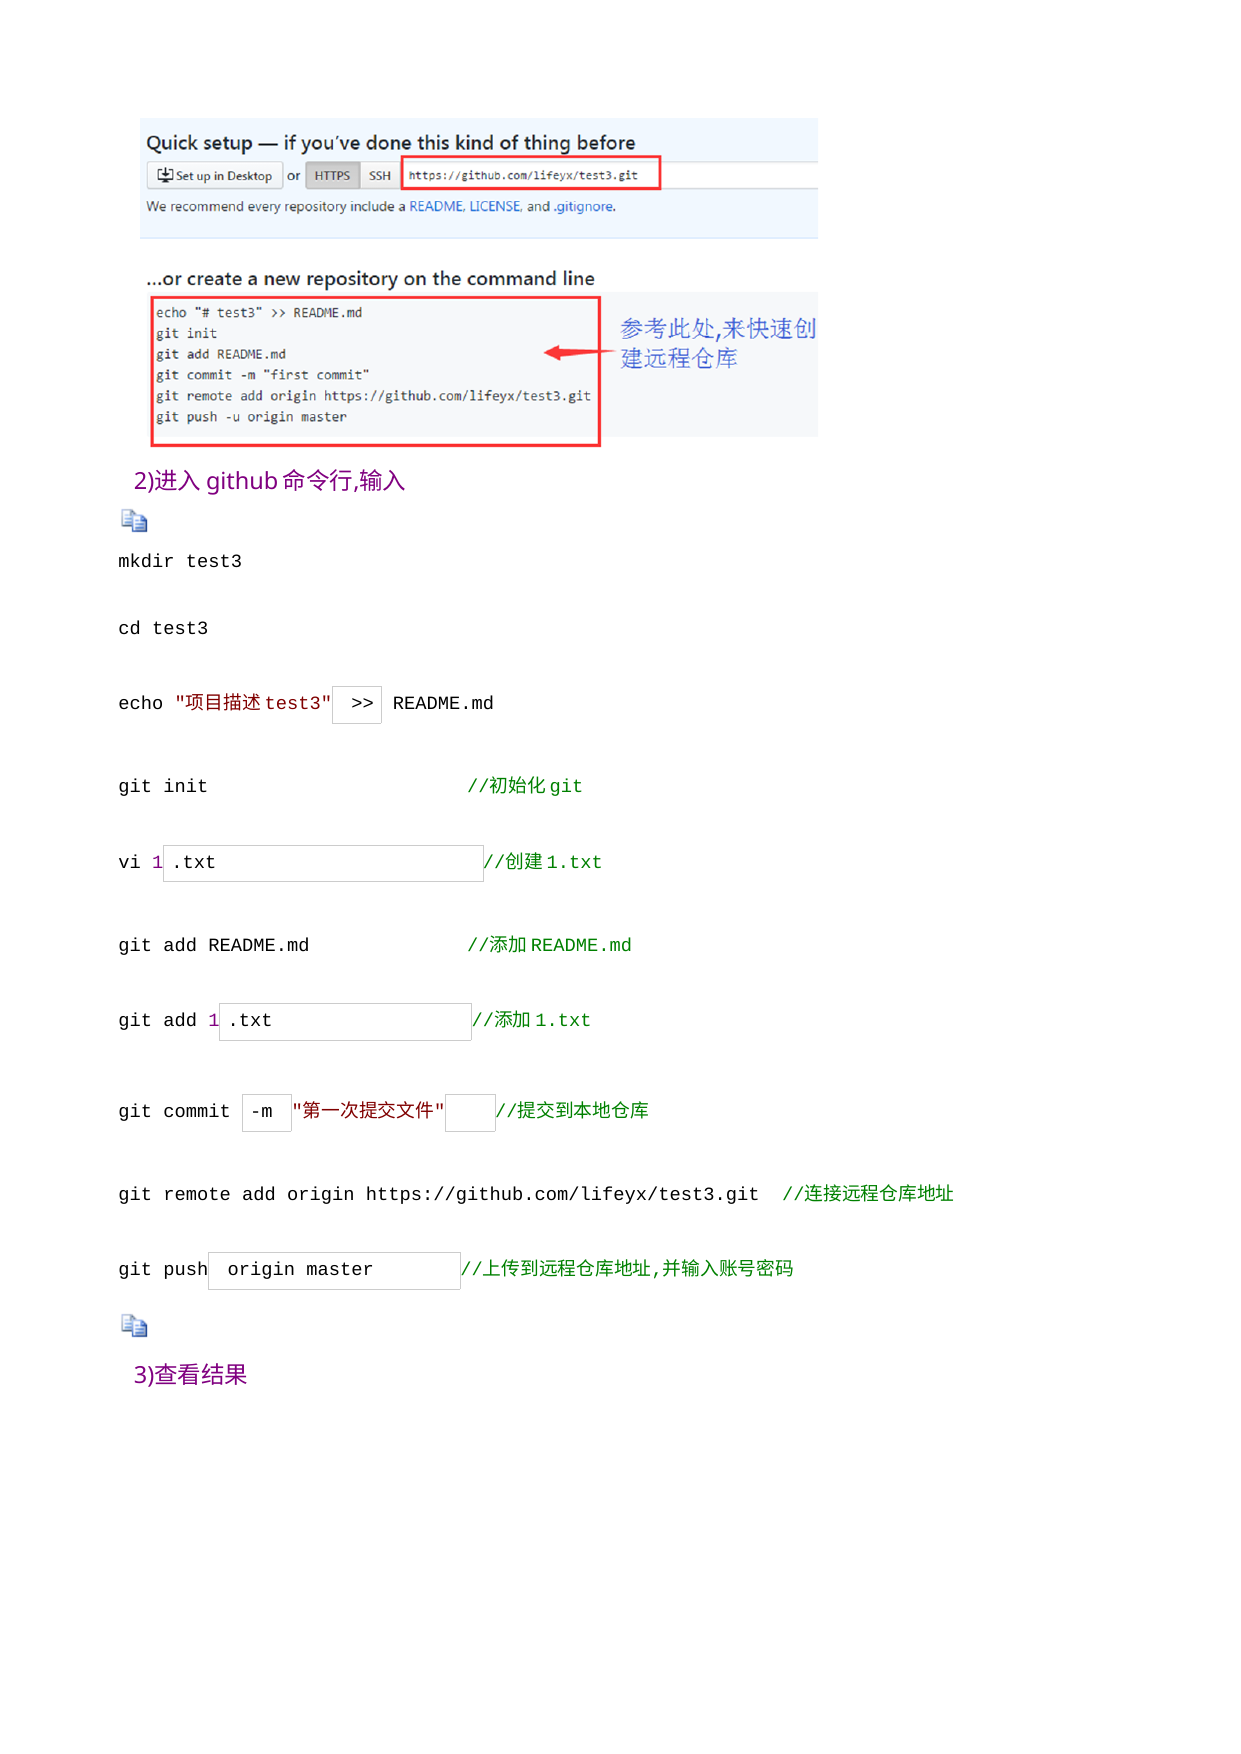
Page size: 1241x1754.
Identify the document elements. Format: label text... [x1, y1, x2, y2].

text 3)查看结果 [134, 1357, 1106, 1391]
text git init //初始化git [118, 777, 1122, 798]
text echo "项目描述test3" [118, 686, 332, 723]
text //上传到远程仓库地址,并输入账号密码 [461, 1252, 1122, 1289]
picture [140, 118, 819, 451]
text 2)进入github命令行,输入 [134, 462, 1106, 496]
text origin master [209, 1253, 460, 1289]
picture [118, 1307, 153, 1343]
text vi 1.txt [118, 844, 483, 882]
text -m [243, 1095, 291, 1131]
text git push [118, 1252, 208, 1289]
text cd test3 [118, 619, 1122, 640]
text >> [333, 687, 381, 723]
text //创建1.txt [484, 844, 1122, 882]
text "第一次提交文件" [292, 1094, 445, 1131]
text //提交到本地仓库 [496, 1094, 1122, 1131]
text .txt [220, 1004, 471, 1040]
text git remote add origin https://github.com/lifeyx/test3.git //连接远程仓库地址 [118, 1185, 1122, 1206]
text mkdir test3 [118, 552, 1122, 573]
text README.md [382, 686, 1122, 723]
text //添加1.txt [472, 1003, 1122, 1040]
picture [118, 502, 153, 538]
text git add README.md //添加README.md [118, 936, 1122, 957]
text git commit [118, 1094, 242, 1131]
text git add 1 [118, 1003, 219, 1040]
text [446, 1095, 495, 1131]
